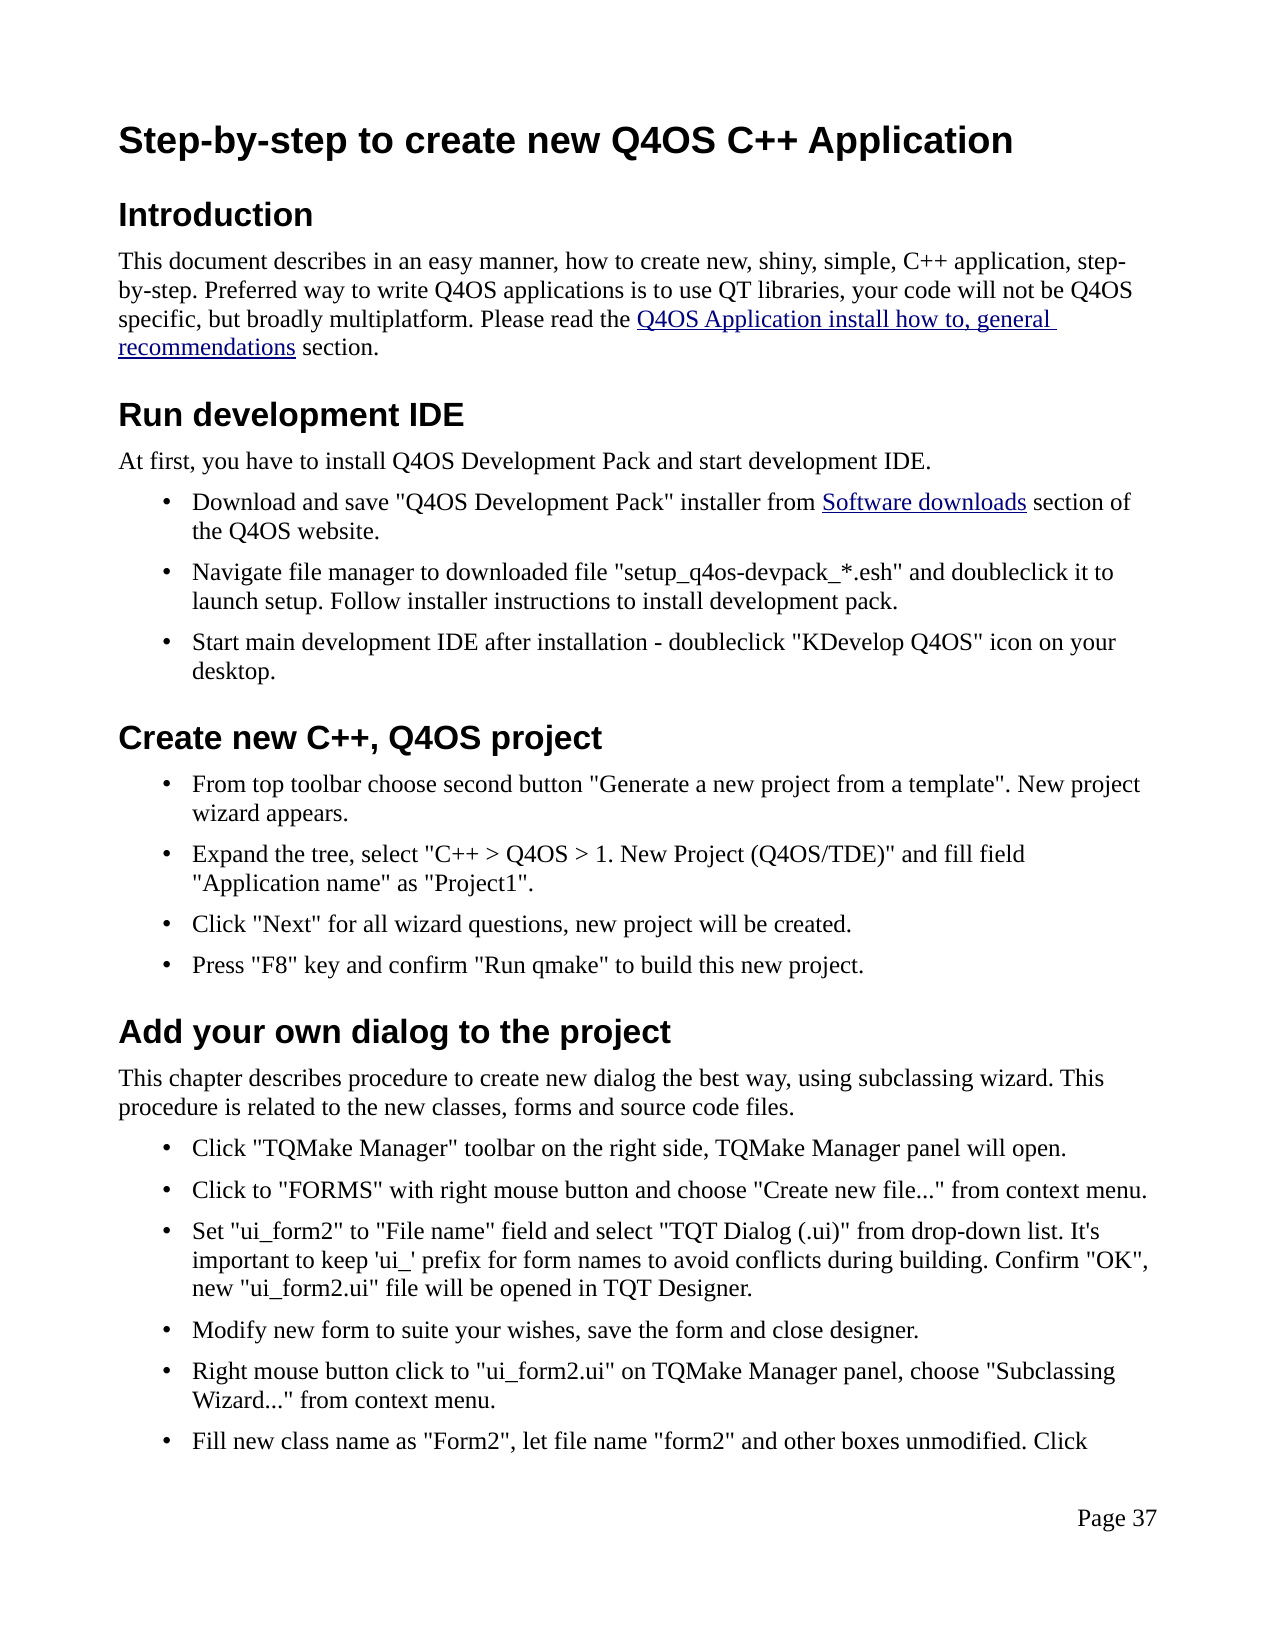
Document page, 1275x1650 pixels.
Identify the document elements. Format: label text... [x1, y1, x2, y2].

list Right mouse button click to "ui_form2.ui" on TQMake Manager panel, choose "Subclassing Wizard..." from context menu. [162, 1356, 1157, 1413]
list Click "TQMake Manager" toolbar on the right side, TQMake Manager panel will open. [162, 1133, 1157, 1162]
subtitle Step-by-step to create new Q4OS C++ Application [118, 118, 1157, 162]
text This chapter describes procedure to create new dialog the best way, using subclassing wizard. This procedure is related to the new classes, forms and source code files. [118, 1063, 1157, 1121]
subtitle Add your own dialog to the project [118, 1012, 1157, 1051]
list Expand the tree, select "C++ > Q4OS > 1. New Project (Q4OS/TDE)" and fill field "Application name" as "Project1". [162, 839, 1157, 896]
list Fill new class name as "Form2", let file name "form2" and other boxes unmodified. Click [162, 1426, 1157, 1455]
list Start main development IDE after installation - doubleclick "KDevelop Q4OS" icon on your desktop. [162, 627, 1157, 684]
list Click to "FORMS" with right mouse button and choose "Create new file..." from context menu. [162, 1175, 1157, 1203]
list Navigate file manager to downloaded file "setup_q4os-devpack_*.esh" and doubleclick it to launch setup. Follow installer instructions to install development pack. [162, 557, 1157, 614]
list Modify new form to suite your wishes, save the form and close designer. [162, 1315, 1157, 1343]
list Set "ui_form2" to "File name" field and select "TQT Dialog (.ui)" from drop-down list. It's important to keep 'ui_' prefix for form names to avoid conflicts during building. Confirm "OK", new "ui_form2.ui" file will be opened in TQT Designer. [162, 1216, 1157, 1302]
subtitle Run development IDE [118, 394, 1157, 433]
text At first, you have to install Q4OS Development Pack and start development IDE. [118, 446, 1157, 474]
text This document describes in an easy manner, how to create new, shiny, simple, C++ application, step-by-step. Preferred way to write Q4OS applications is to use QT libraries, your code will not be Q4OS specific, but broadly multiplatform. Please read the Q4OS Application install how to, general recommendations section. [118, 246, 1157, 361]
list Press "F8" key and confirm "Run qmake" to build this new project. [162, 950, 1157, 979]
subtitle Introduction [118, 195, 1157, 234]
subtitle Create new C++, Q4OS project [118, 718, 1157, 756]
list Download and save "Q4OS Development Pack" installer from Software downloads section of the Q4OS website. [162, 487, 1157, 544]
list From top toolbar choose second button "Generate a new project from a template". New project wizard appears. [162, 769, 1157, 826]
list Click "Next" for all wizard questions, new project will be created. [162, 909, 1157, 938]
